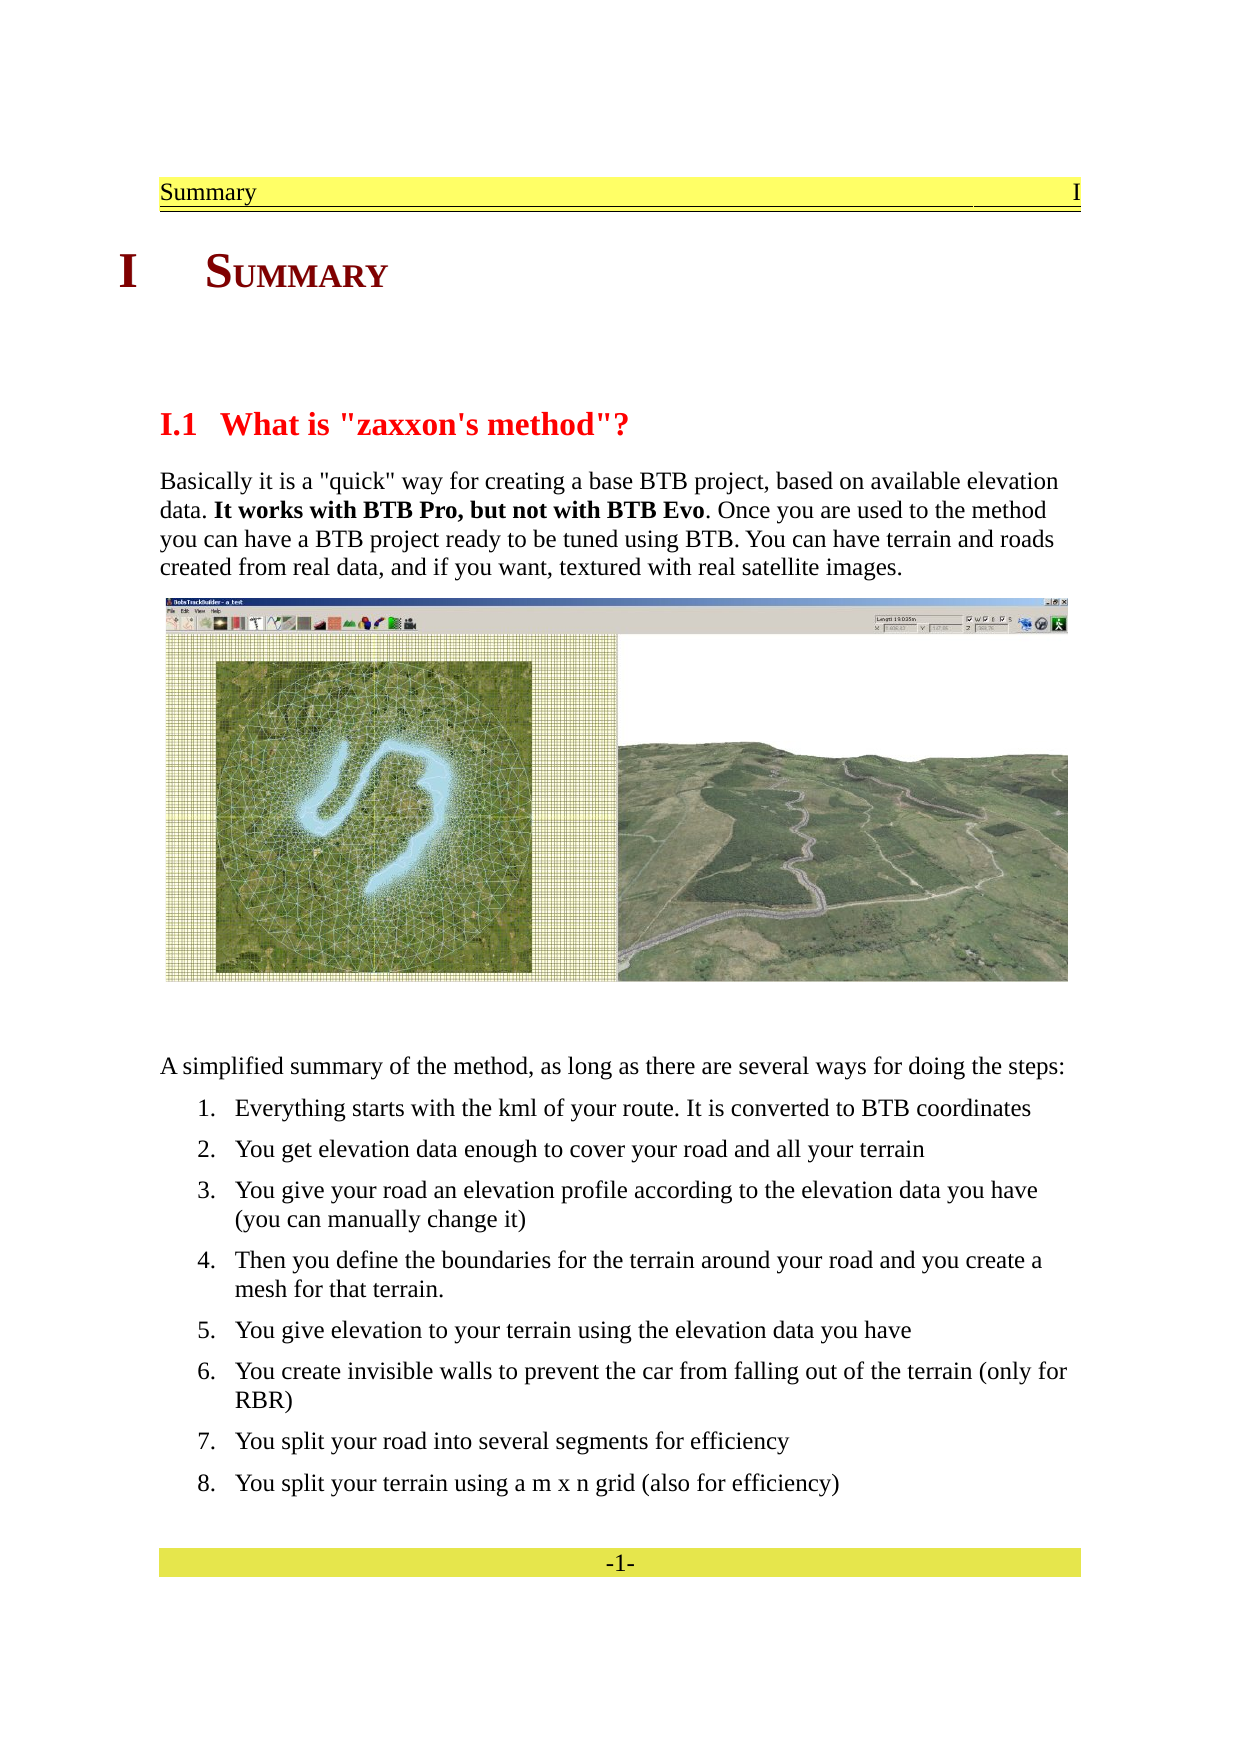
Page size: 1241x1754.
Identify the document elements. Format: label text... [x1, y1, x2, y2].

subtitle What is "zaxxon's method"? [159, 404, 1081, 443]
subtitle Summary [118, 240, 1081, 298]
list You create invisible walls to prevent the car from falling out of the terrain (only for RBR) [197, 1356, 1081, 1414]
list Then you define the boundaries for the terrain around your road and you create a mesh for that terrain. [197, 1245, 1081, 1303]
list You get elevation data enough to cover your road and all your terrain [197, 1134, 1081, 1163]
list You give elevation to your terrain using the elevation data you have [197, 1315, 1081, 1344]
table_header [160, 594, 1081, 1010]
text A simplified summary of the method, as long as there are several ways for doing the steps: [159, 1051, 1081, 1080]
list You split your road into several segments for efficiency [197, 1426, 1081, 1455]
list You split your terrain using a m x n grid (also for efficiency) [197, 1468, 1081, 1496]
list Everything starts with the kml of your route. It is converted to BTB coordinates [197, 1093, 1081, 1121]
list You give your road an elevation profile according to the elevation data you have (you can manually change it) [197, 1175, 1081, 1233]
text Basically it is a "quick" way for creating a base BTB project, based on available elevation data. It works with BTB Pro, but not with BTB Evo. Once you are used to the method you can have a BTB project ready to be tuned using BTB. You can have terrain and roads created from real data, and if you want, textured with real satellite images. [159, 466, 1081, 581]
